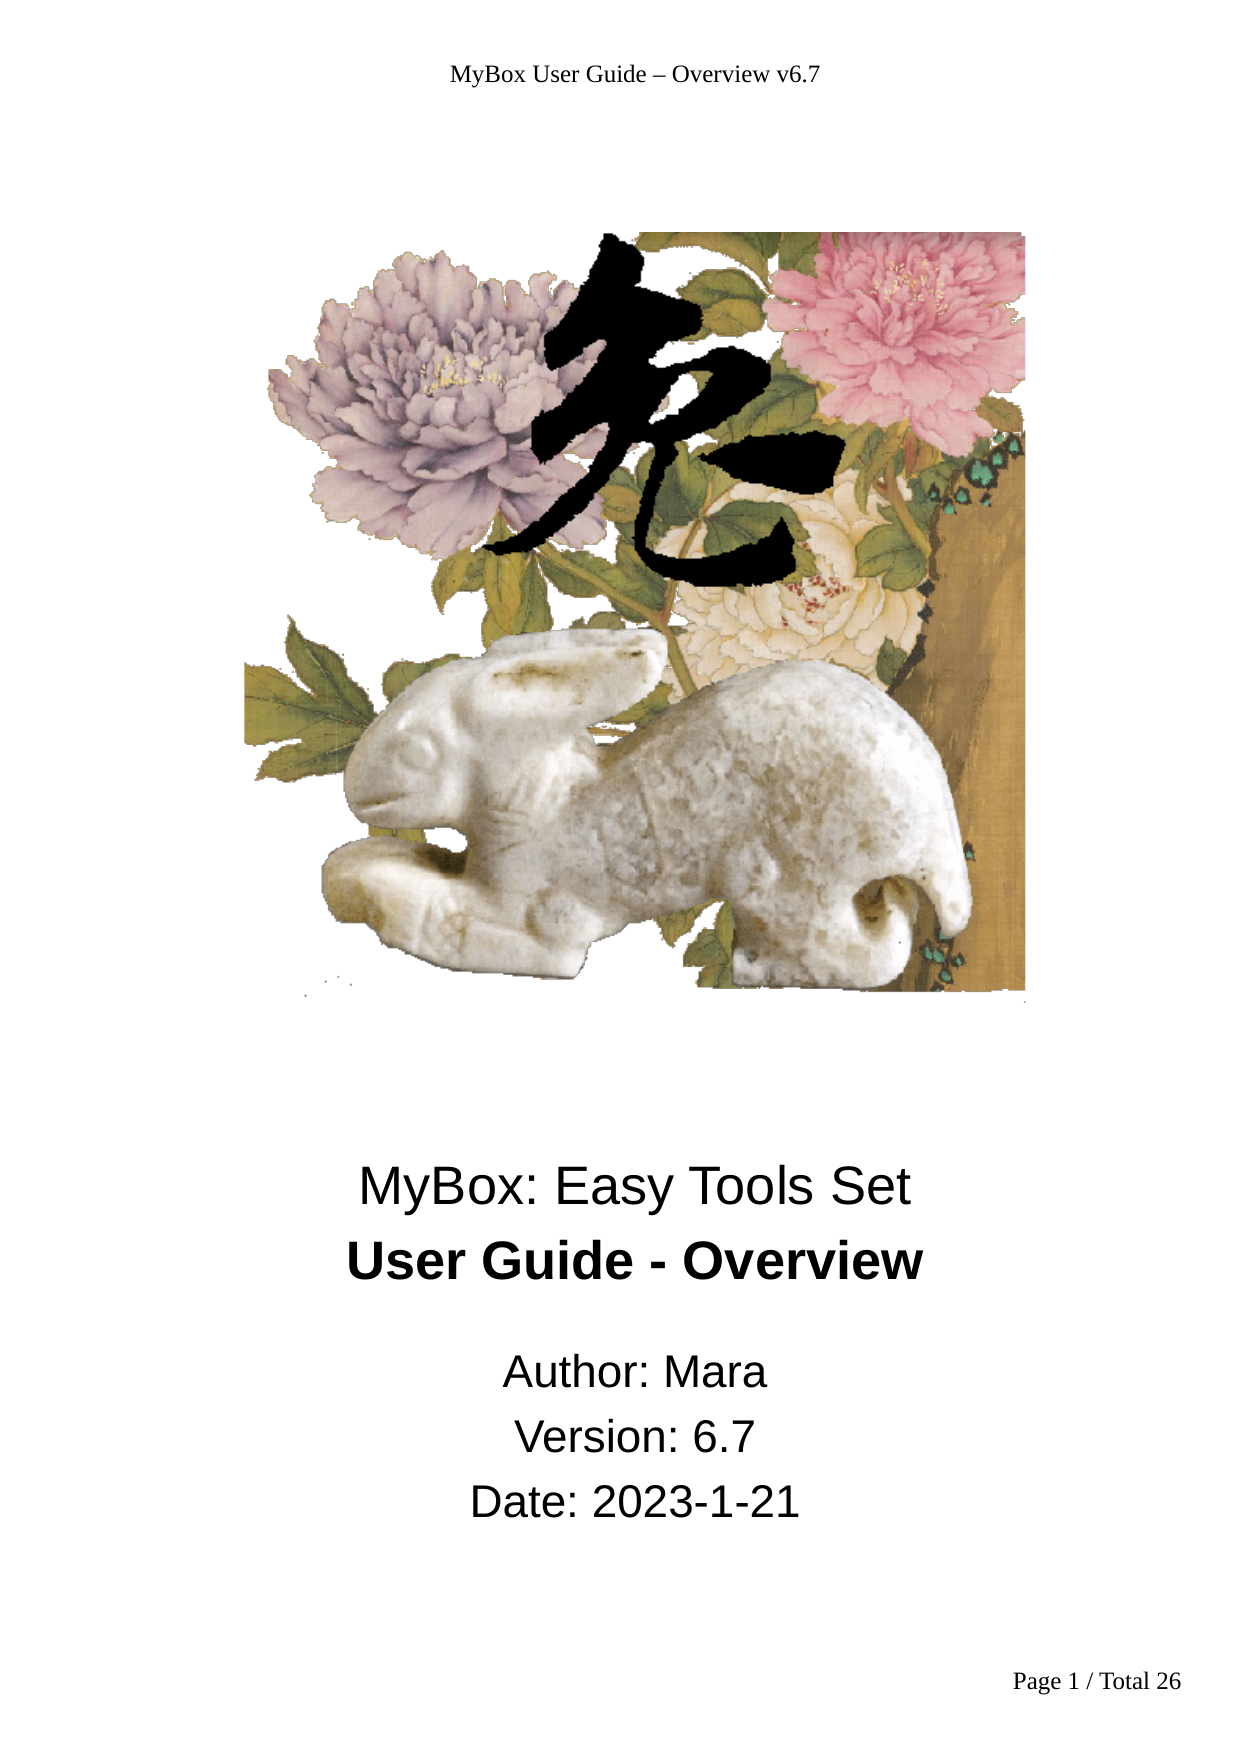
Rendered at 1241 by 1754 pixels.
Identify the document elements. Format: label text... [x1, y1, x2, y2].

text Version: 6.7 [88, 1409, 1181, 1462]
text User Guide - Overview [88, 1228, 1181, 1291]
picture [244, 232, 1026, 1014]
text Date: 2023-1-21 [88, 1475, 1181, 1527]
text Author: Mara [88, 1344, 1181, 1397]
subtitle MyBox: Easy Tools Set [88, 1153, 1181, 1216]
